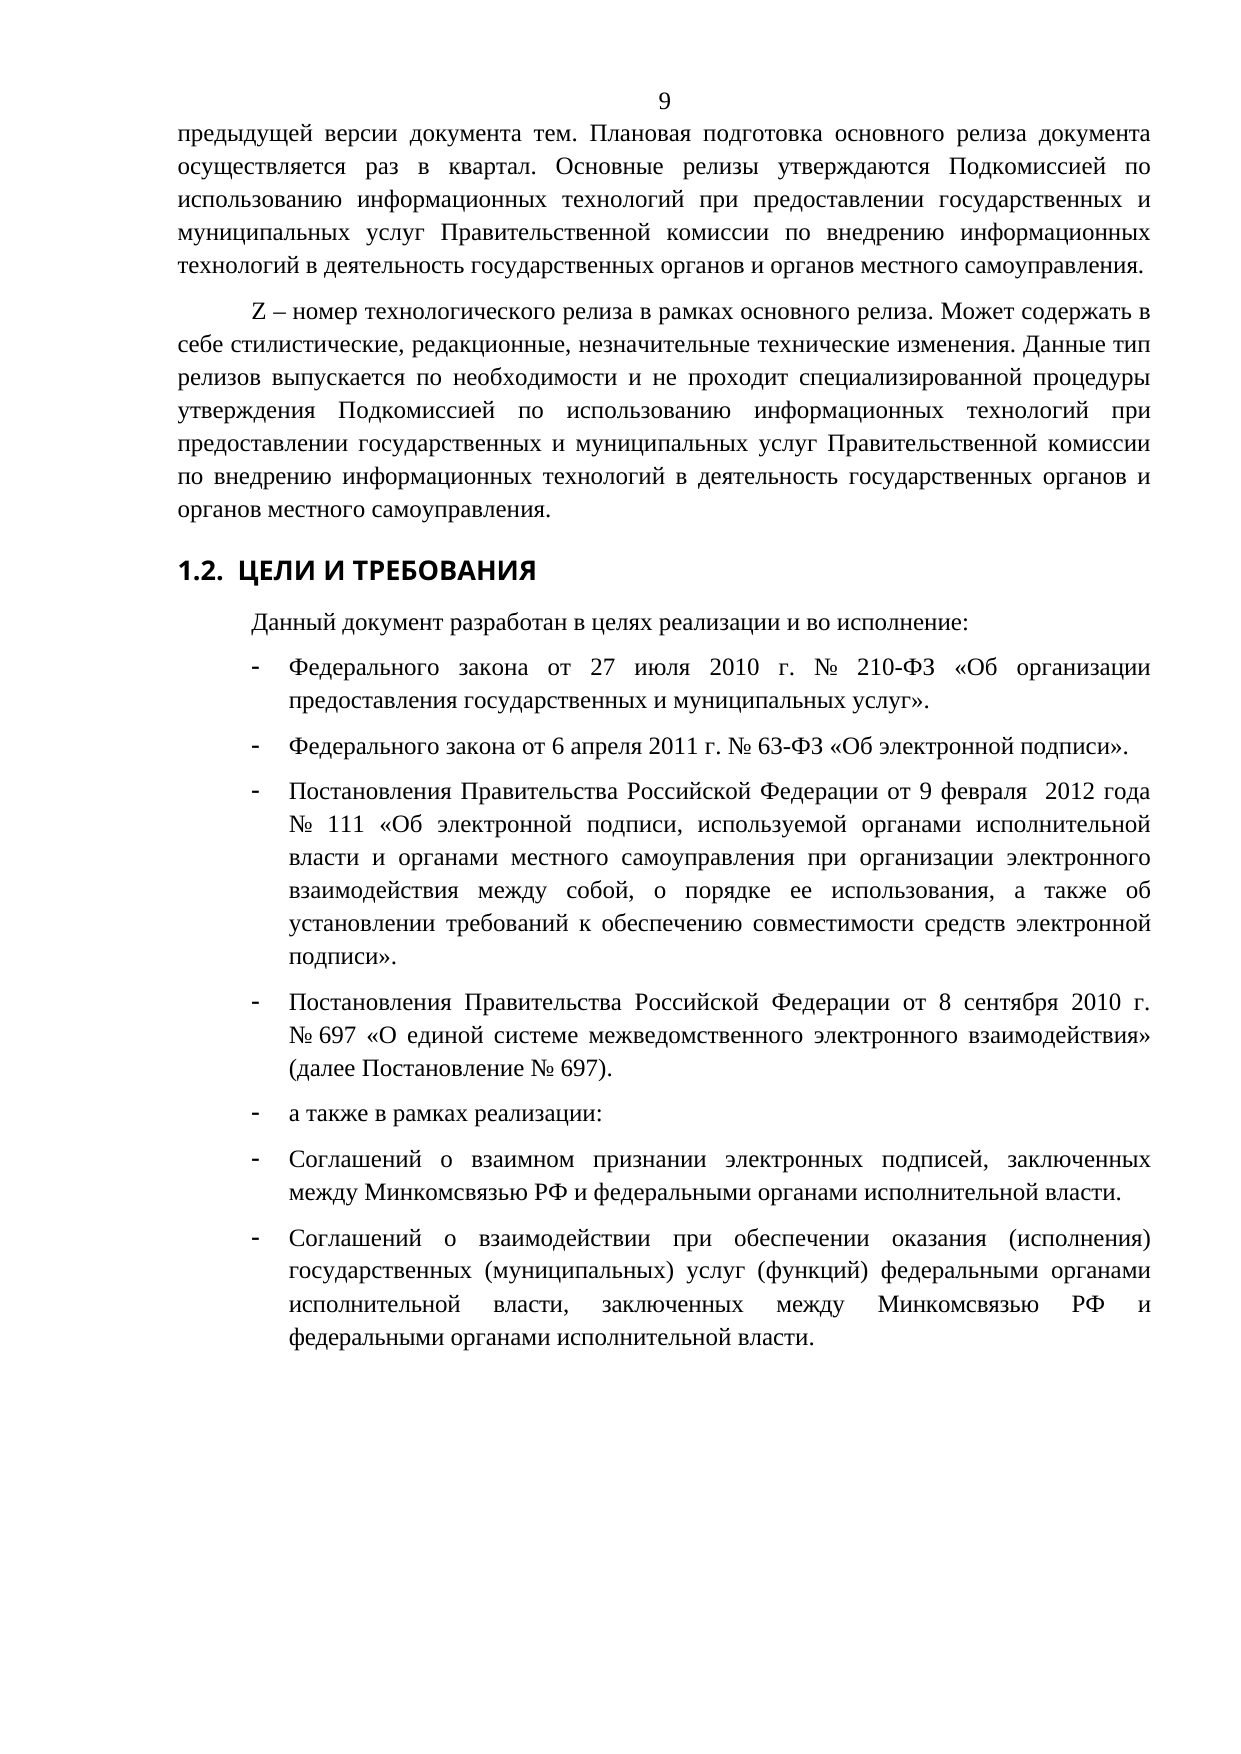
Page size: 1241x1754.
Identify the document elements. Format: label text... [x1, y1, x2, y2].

subtitle Цели и требования [177, 552, 1152, 589]
text предыдущей версии документа тем. Плановая подготовка основного релиза документа осуществляется раз в квартал. Основные релизы утверждаются Подкомиссией по использованию информационных технологий при предоставлении государственных и муниципальных услуг Правительственной комиссии по внедрению информационных технологий в деятельность государственных органов и органов местного самоуправления. [177, 118, 1152, 279]
list Федерального закона от 6 апреля 2011 г. № 63-ФЗ «Об электронной подписи». [251, 731, 1152, 759]
list Постановления Правительства Российской Федерации от 8 сентября 2010 г. № 697 «О единой системе межведомственного электронного взаимодействия» (далее Постановление № 697). [251, 987, 1152, 1082]
list а также в рамках реализации: [251, 1098, 1152, 1127]
list Постановления Правительства Российской Федерации от 9 февраля 2012 года № 111 «Об электронной подписи, используемой органами исполнительной власти и органами местного самоуправления при организации электронного взаимодействия между собой, о порядке ее использования, а также об установлении требований к обеспечению совместимости средств электронной подписи». [251, 776, 1152, 970]
text Z – номер технологического релиза в рамках основного релиза. Может содержать в себе стилистические, редакционные, незначительные технические изменения. Данные тип релизов выпускается по необходимости и не проходит специализированной процедуры утверждения Подкомиссией по использованию информационных технологий при предоставлении государственных и муниципальных услуг Правительственной комиссии по внедрению информационных технологий в деятельность государственных органов и органов местного самоуправления. [177, 296, 1152, 523]
list Соглашений о взаимном признании электронных подписей, заключенных между Минкомсвязью РФ и федеральными органами исполнительной власти. [251, 1144, 1152, 1206]
text Данный документ разработан в целях реализации и во исполнение: [177, 607, 1152, 636]
list Соглашений о взаимодействии при обеспечении оказания (исполнения) государственных (муниципальных) услуг (функций) федеральными органами исполнительной власти, заключенных между Минкомсвязью РФ и федеральными органами исполнительной власти. [251, 1223, 1152, 1350]
list Федерального закона от 27 июля 2010 г. № 210-ФЗ «Об организации предоставления государственных и муниципальных услуг». [251, 652, 1152, 714]
